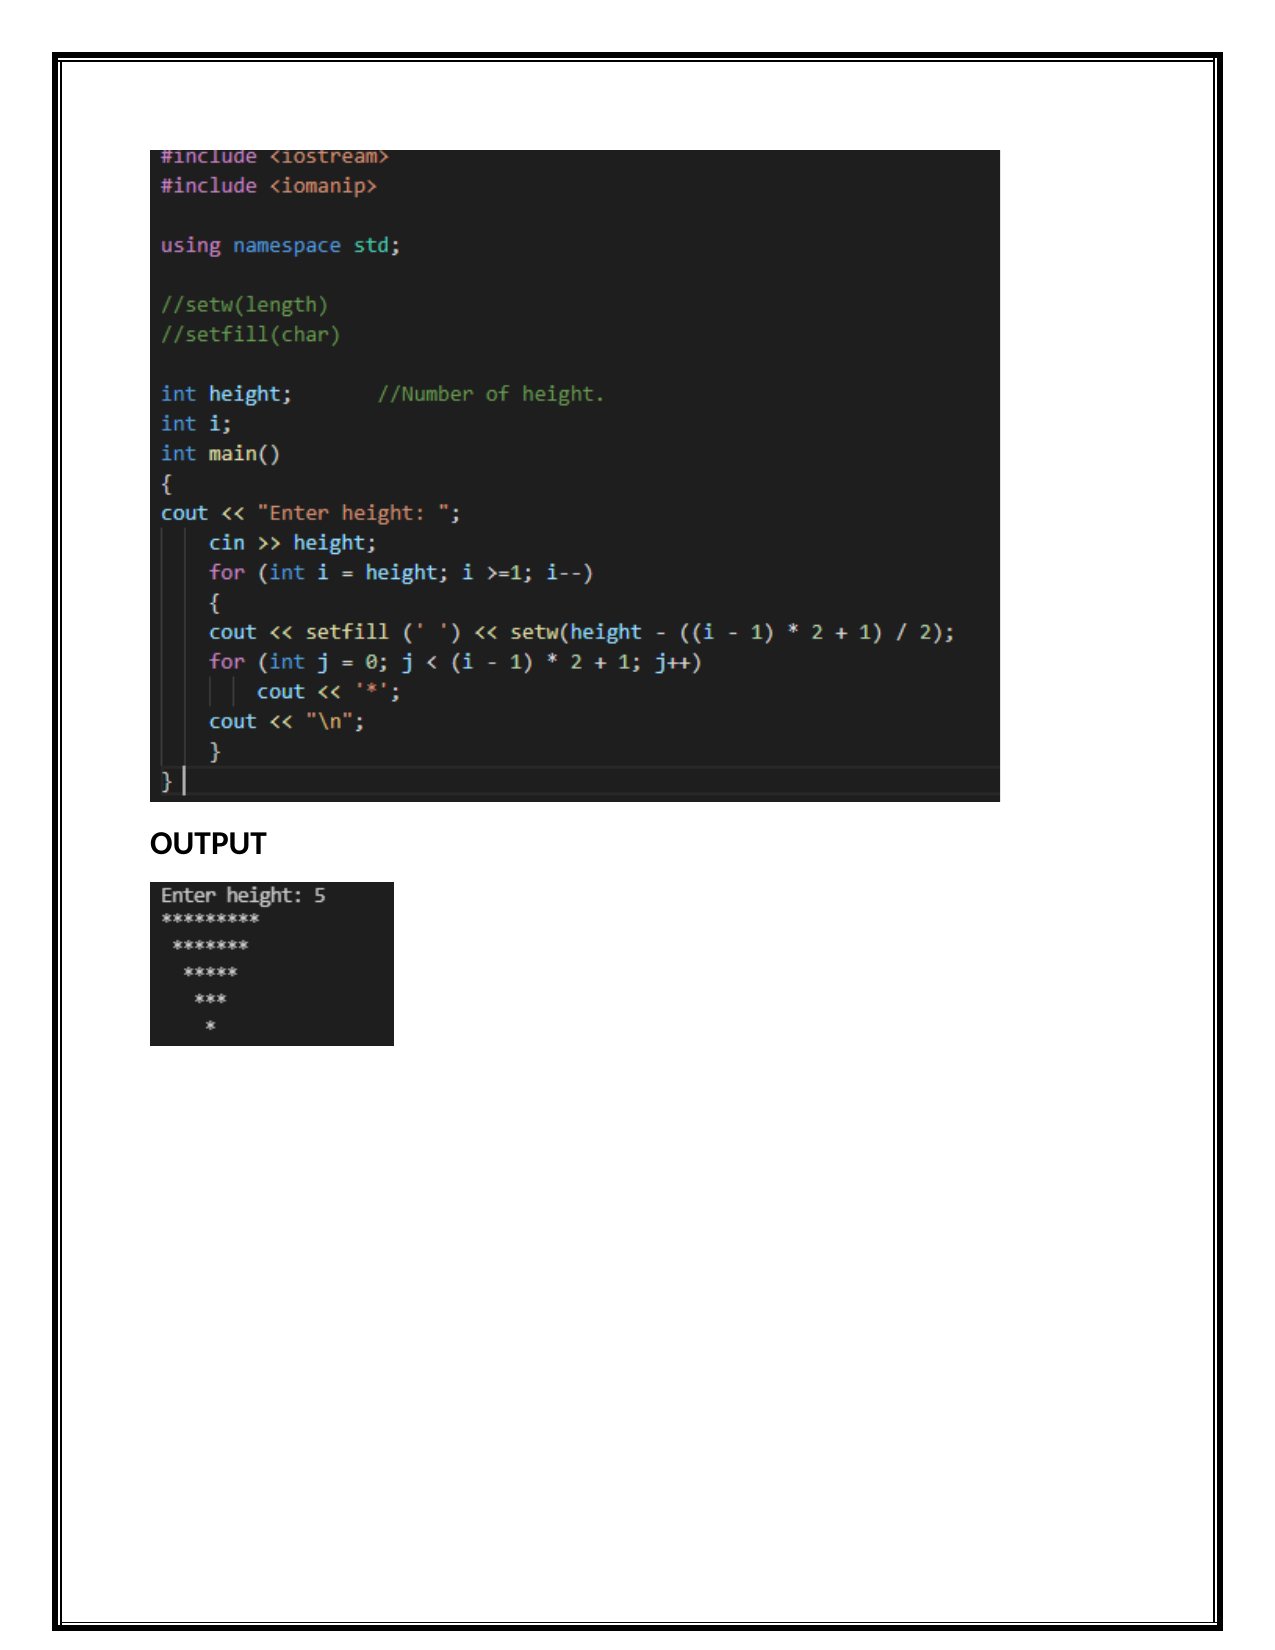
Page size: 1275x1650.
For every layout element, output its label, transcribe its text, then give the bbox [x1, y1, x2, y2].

text OUTPUT [150, 822, 398, 863]
picture [150, 150, 1001, 802]
picture [150, 882, 394, 1046]
